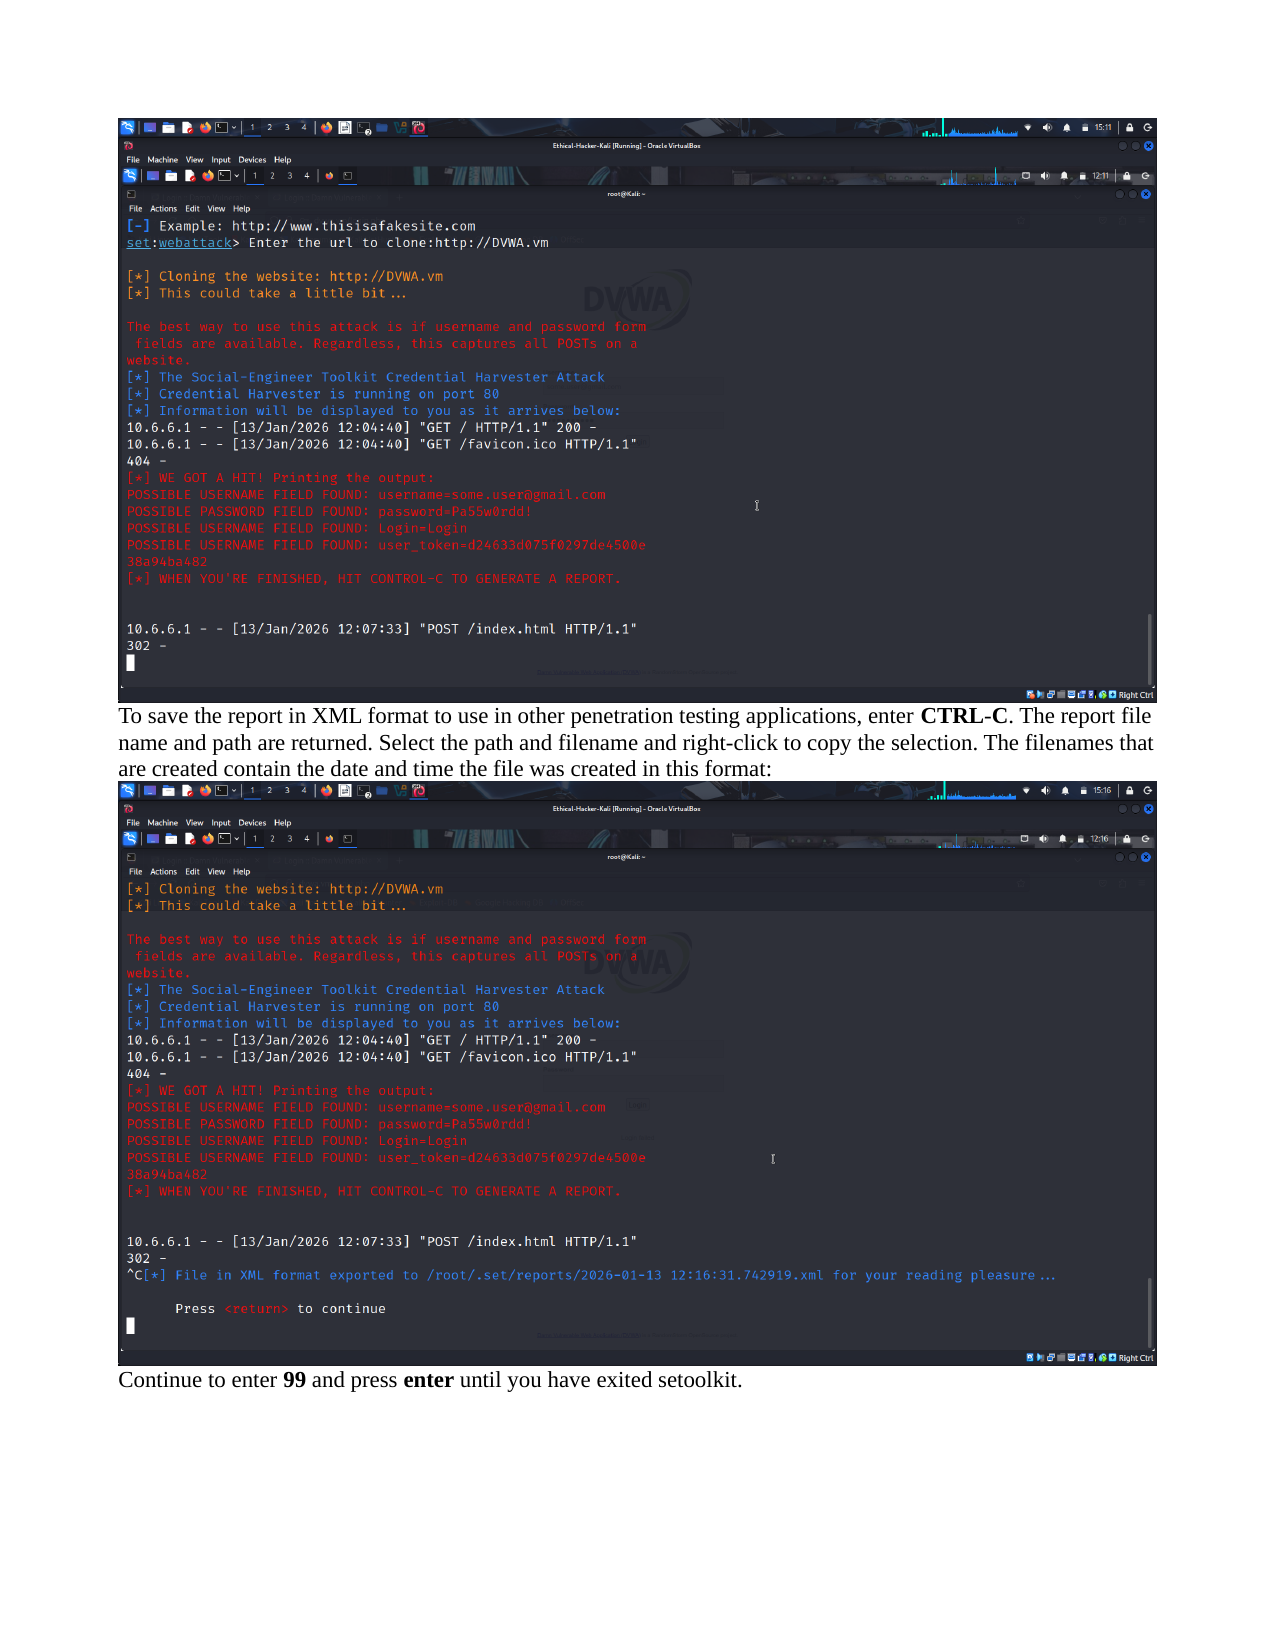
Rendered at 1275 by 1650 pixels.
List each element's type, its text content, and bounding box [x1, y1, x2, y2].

text Continue to enter 99 and press enter until you have exited setoolkit. [118, 1366, 1157, 1392]
picture [118, 781, 1157, 1366]
text To save the report in XML format to use in other penetration testing applications, enter CTRL-C. The report file name and path are returned. Select the path and filename and right-click to copy the selection. The filenames that are created contain the date and time the file was created in this format: [118, 703, 1157, 781]
picture [118, 118, 1157, 703]
